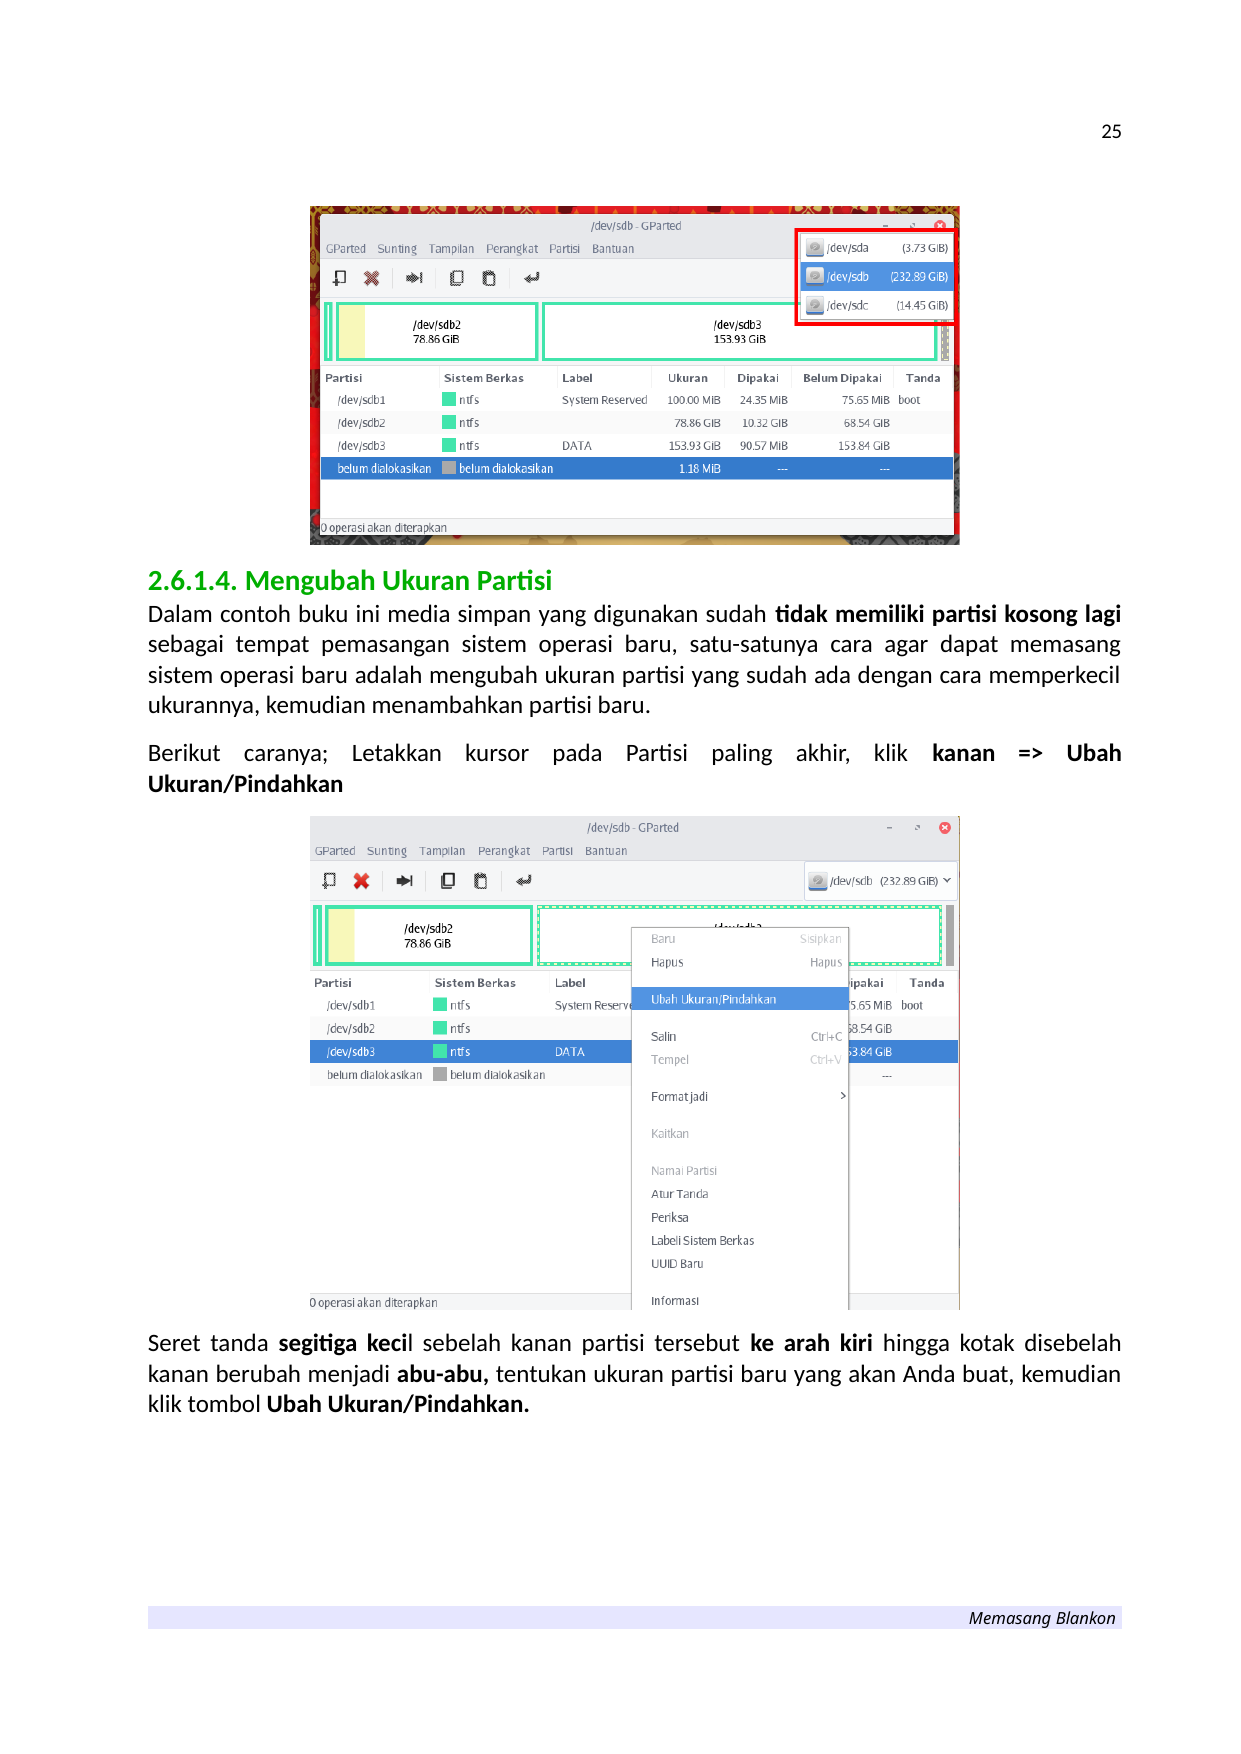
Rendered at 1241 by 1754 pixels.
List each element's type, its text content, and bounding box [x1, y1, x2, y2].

picture [310, 816, 960, 1310]
text Seret tanda segitiga kecil sebelah kanan partisi tersebut ke arah kiri hingga kotak disebelah kanan berubah menjadi abu-abu, tentukan ukuran partisi baru yang akan Anda buat, kemudian klik tombol Ubah Ukuran/Pindahkan. [148, 816, 1122, 1419]
subtitle Mengubah Ukuran Partisi [148, 207, 1122, 598]
text Dalam contoh buku ini media simpan yang digunakan sudah tidak memiliki partisi kosong lagi sebagai tempat pemasangan sistem operasi baru, satu-satunya cara agar dapat memasang sistem operasi baru adalah mengubah ukuran partisi yang sudah ada dengan cara memperkecil ukurannya, kemudian menambahkan partisi baru. [148, 598, 1122, 720]
text Berikut caranya; Letakkan kursor pada Partisi paling akhir, klik kanan => Ubah Ukuran/Pindahkan [148, 738, 1122, 799]
picture [310, 206, 960, 545]
